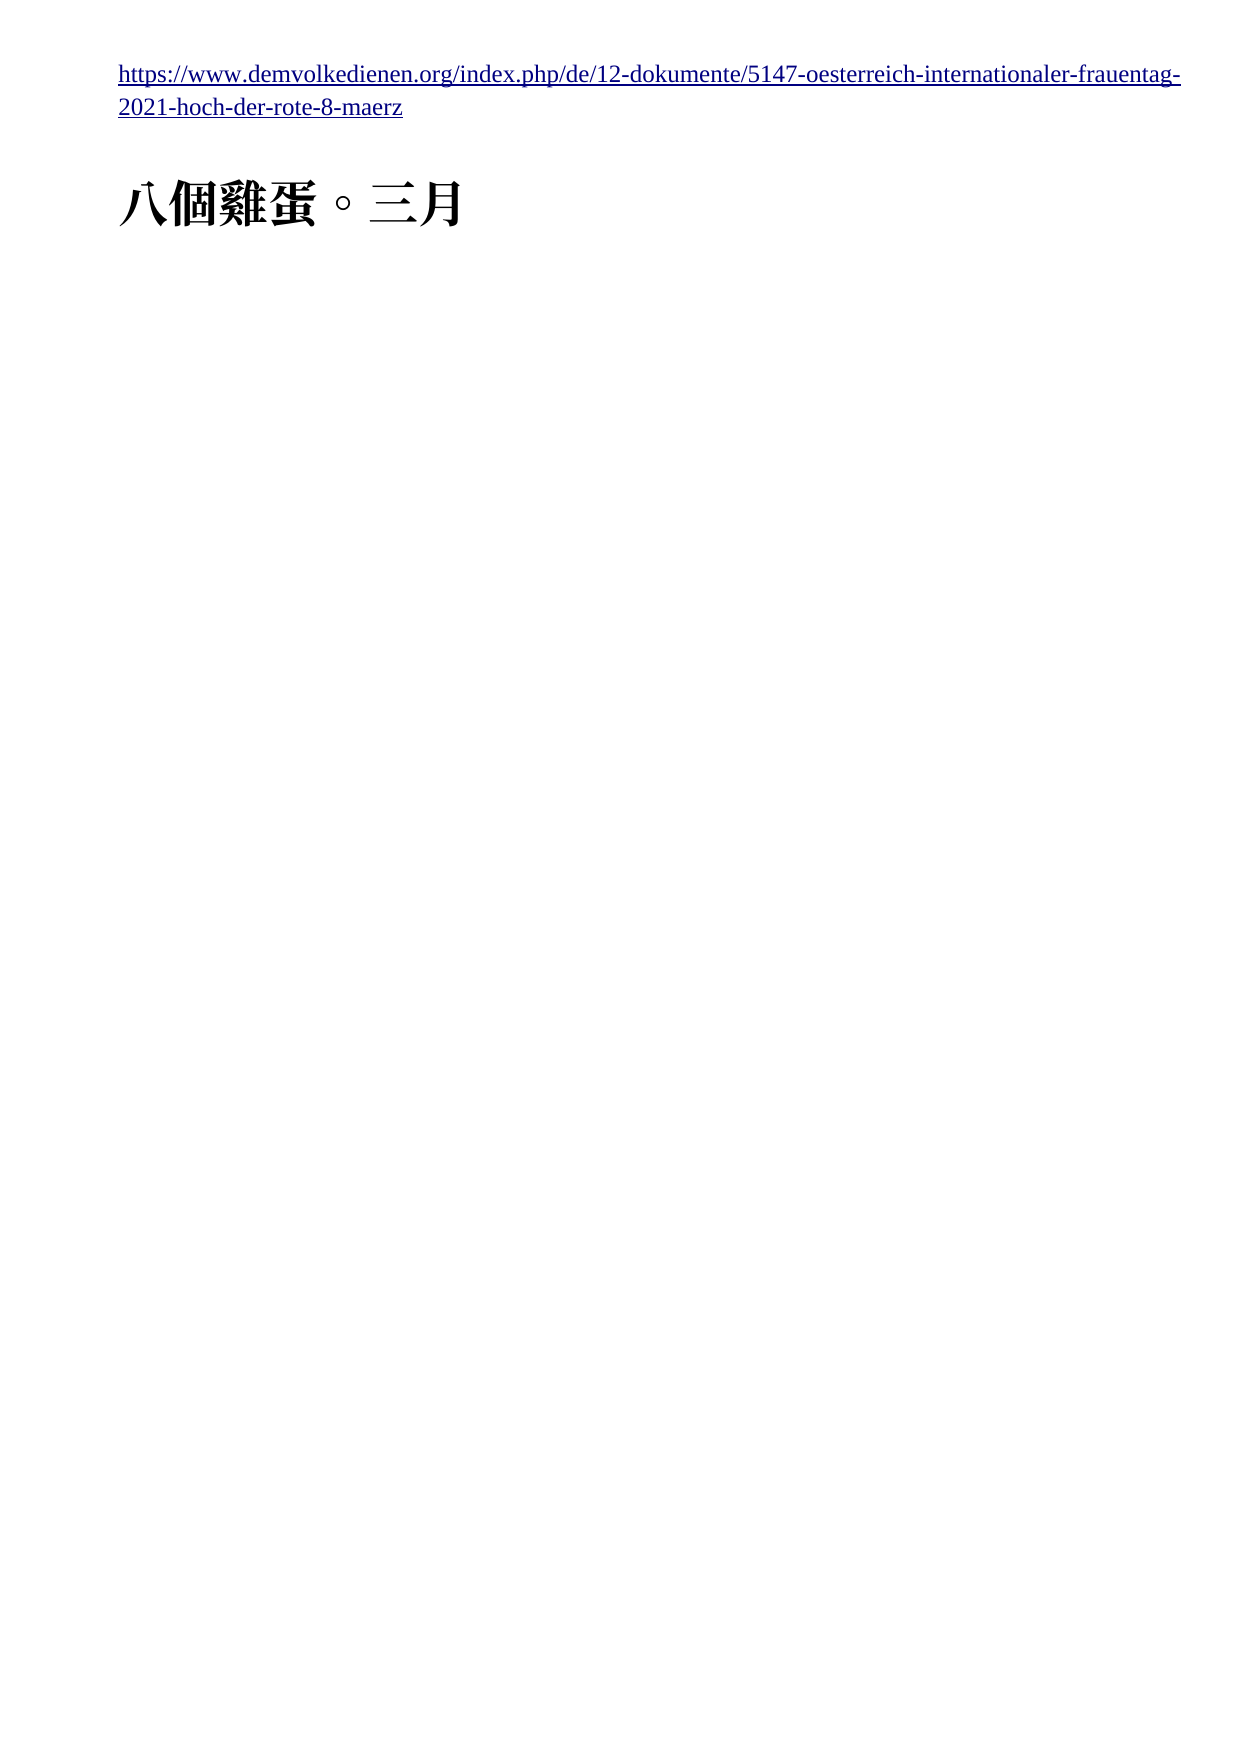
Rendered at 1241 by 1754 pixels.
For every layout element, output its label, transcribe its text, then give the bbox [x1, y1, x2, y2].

text https://www.demvolkedienen.org/index.php/de/12-dokumente/5147-oesterreich-internationaler-frauentag- [118, 59, 1181, 84]
subtitle 八個雞蛋。三月 [118, 165, 1181, 237]
text 2021-hoch-der-rote-8-maerz [118, 86, 1181, 121]
